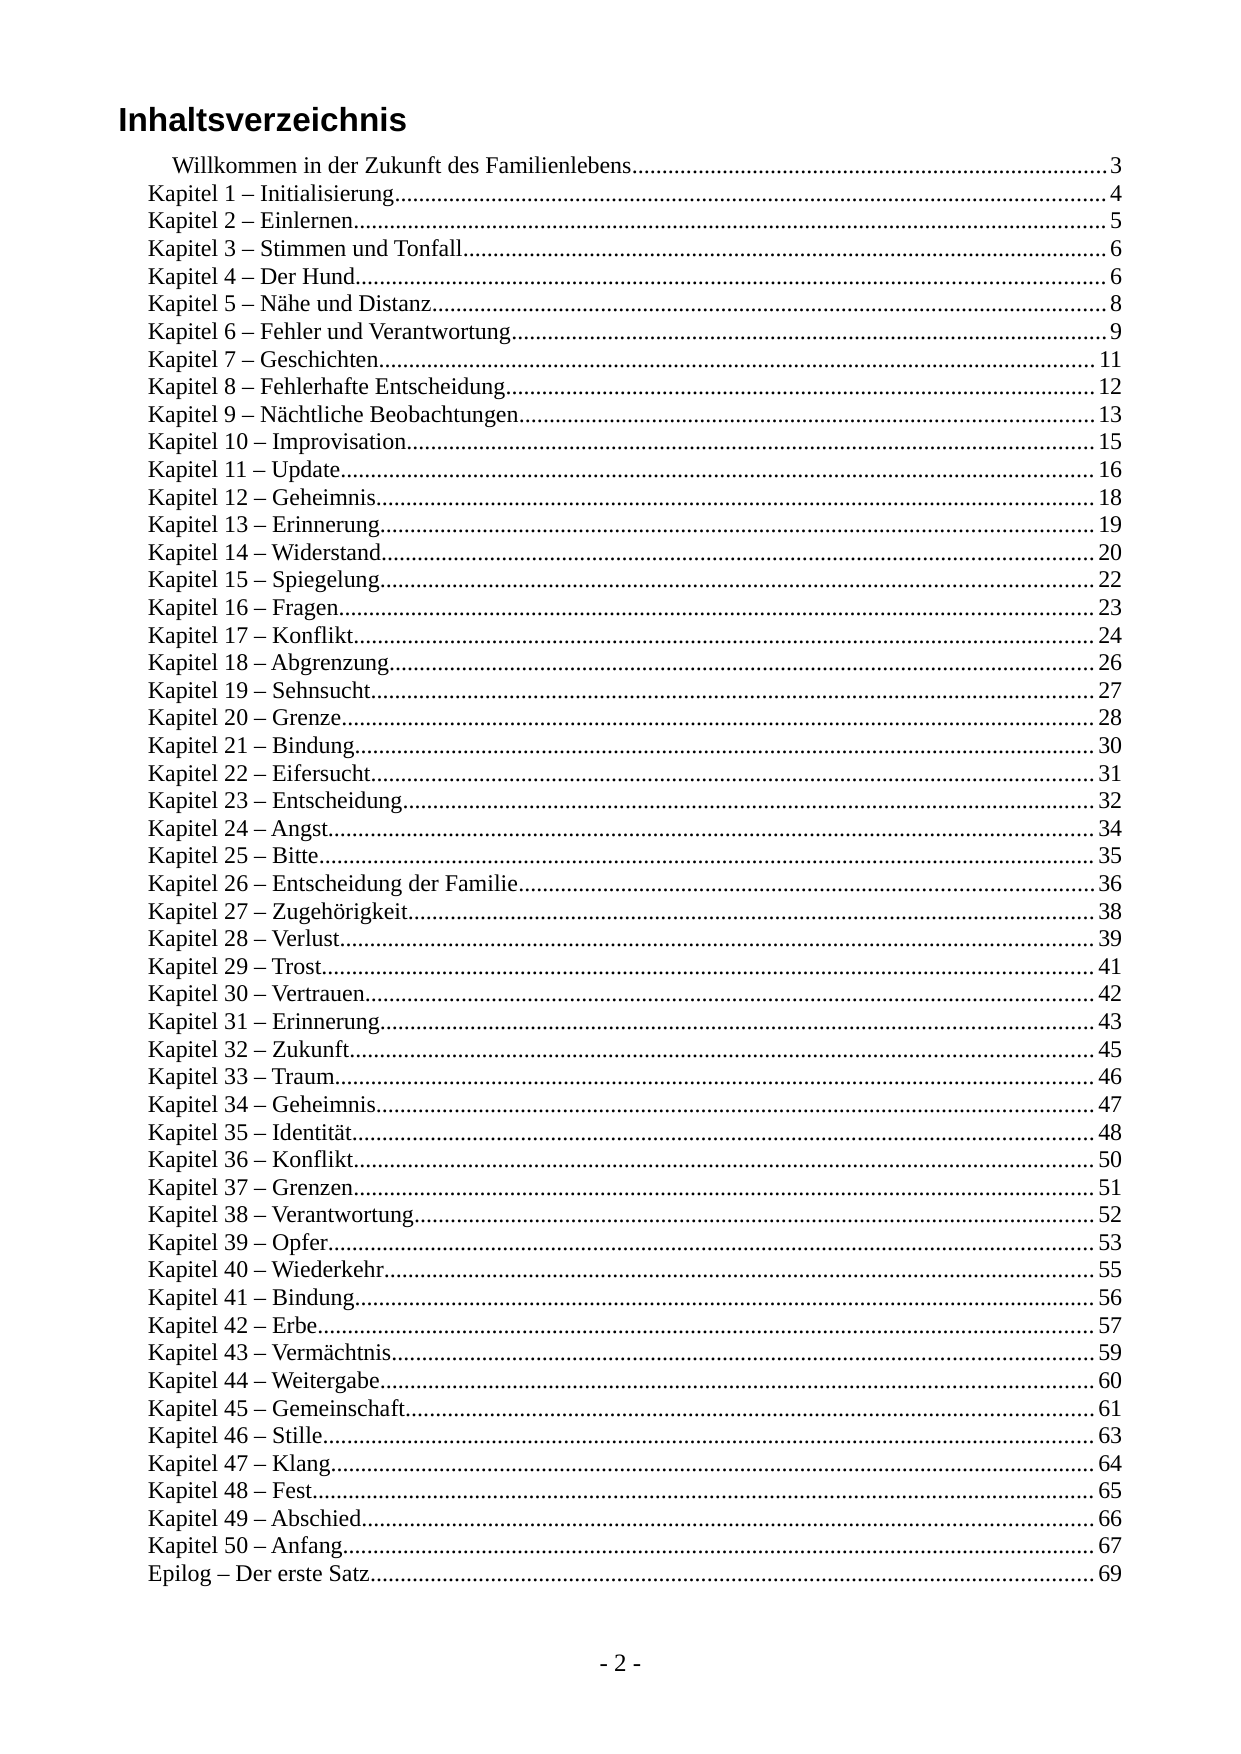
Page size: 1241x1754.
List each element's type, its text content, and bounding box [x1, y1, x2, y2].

text Kapitel 33 – Traum 46 [148, 1062, 1122, 1090]
text Kapitel 19 – Sehnsucht 27 [148, 676, 1122, 703]
text Kapitel 4 – Der Hund 6 [148, 262, 1122, 289]
text Kapitel 46 – Stille 63 [148, 1421, 1122, 1449]
text Kapitel 29 – Trost 41 [148, 952, 1122, 979]
text Kapitel 36 – Konflikt 50 [148, 1145, 1122, 1173]
text Kapitel 41 – Bindung 56 [148, 1283, 1122, 1311]
subtitle Inhaltsverzeichnis [118, 100, 1122, 139]
text Kapitel 13 – Erinnerung 19 [148, 510, 1122, 538]
text Kapitel 6 – Fehler und Verantwortung 9 [148, 317, 1122, 344]
text Kapitel 44 – Weitergabe 60 [148, 1366, 1122, 1393]
text Kapitel 49 – Abschied 66 [148, 1504, 1122, 1532]
text Kapitel 34 – Geheimnis 47 [148, 1090, 1122, 1117]
text Kapitel 21 – Bindung 30 [148, 731, 1122, 759]
text Kapitel 1 – Initialisierung 4 [148, 179, 1122, 207]
text Kapitel 23 – Entscheidung 32 [148, 786, 1122, 814]
text Kapitel 37 – Grenzen 51 [148, 1173, 1122, 1200]
text Kapitel 18 – Abgrenzung 26 [148, 648, 1122, 676]
text Kapitel 12 – Geheimnis 18 [148, 483, 1122, 510]
text Kapitel 26 – Entscheidung der Familie 36 [148, 869, 1122, 897]
text Kapitel 45 – Gemeinschaft 61 [148, 1393, 1122, 1421]
text Kapitel 28 – Verlust 39 [148, 924, 1122, 952]
text Kapitel 38 – Verantwortung 52 [148, 1200, 1122, 1228]
text Kapitel 22 – Eifersucht 31 [148, 759, 1122, 786]
text Kapitel 31 – Erinnerung 43 [148, 1007, 1122, 1035]
text Kapitel 50 – Anfang 67 [148, 1532, 1122, 1559]
text Kapitel 25 – Bitte 35 [148, 841, 1122, 869]
text Kapitel 35 – Identität 48 [148, 1117, 1122, 1145]
text Kapitel 42 – Erbe 57 [148, 1311, 1122, 1338]
text Kapitel 2 – Einlernen 5 [148, 207, 1122, 234]
text Kapitel 32 – Zukunft 45 [148, 1035, 1122, 1062]
text Kapitel 14 – Widerstand 20 [148, 538, 1122, 565]
text Kapitel 43 – Vermächtnis 59 [148, 1338, 1122, 1366]
text Kapitel 17 – Konflikt 24 [148, 621, 1122, 648]
text Kapitel 10 – Improvisation 15 [148, 427, 1122, 455]
text Kapitel 8 – Fehlerhafte Entscheidung 12 [148, 372, 1122, 400]
text Kapitel 20 – Grenze 28 [148, 703, 1122, 731]
text Kapitel 39 – Opfer 53 [148, 1228, 1122, 1256]
text Epilog – Der erste Satz 69 [148, 1559, 1122, 1587]
text Kapitel 48 – Fest 65 [148, 1476, 1122, 1504]
text Kapitel 40 – Wiederkehr 55 [148, 1256, 1122, 1283]
text Kapitel 30 – Vertrauen 42 [148, 979, 1122, 1007]
text Kapitel 15 – Spiegelung 22 [148, 565, 1122, 593]
text ✨ Willkommen in der Zukunft des Familienlebens 3 [148, 151, 1122, 179]
text Kapitel 27 – Zugehörigkeit 38 [148, 897, 1122, 924]
text Kapitel 16 – Fragen 23 [148, 593, 1122, 621]
text Kapitel 11 – Update 16 [148, 455, 1122, 483]
text Kapitel 24 – Angst 34 [148, 814, 1122, 841]
text Kapitel 3 – Stimmen und Tonfall 6 [148, 234, 1122, 262]
text Kapitel 5 – Nähe und Distanz 8 [148, 289, 1122, 317]
text Kapitel 47 – Klang 64 [148, 1449, 1122, 1476]
text Kapitel 7 – Geschichten 11 [148, 344, 1122, 372]
text Kapitel 9 – Nächtliche Beobachtungen 13 [148, 400, 1122, 427]
